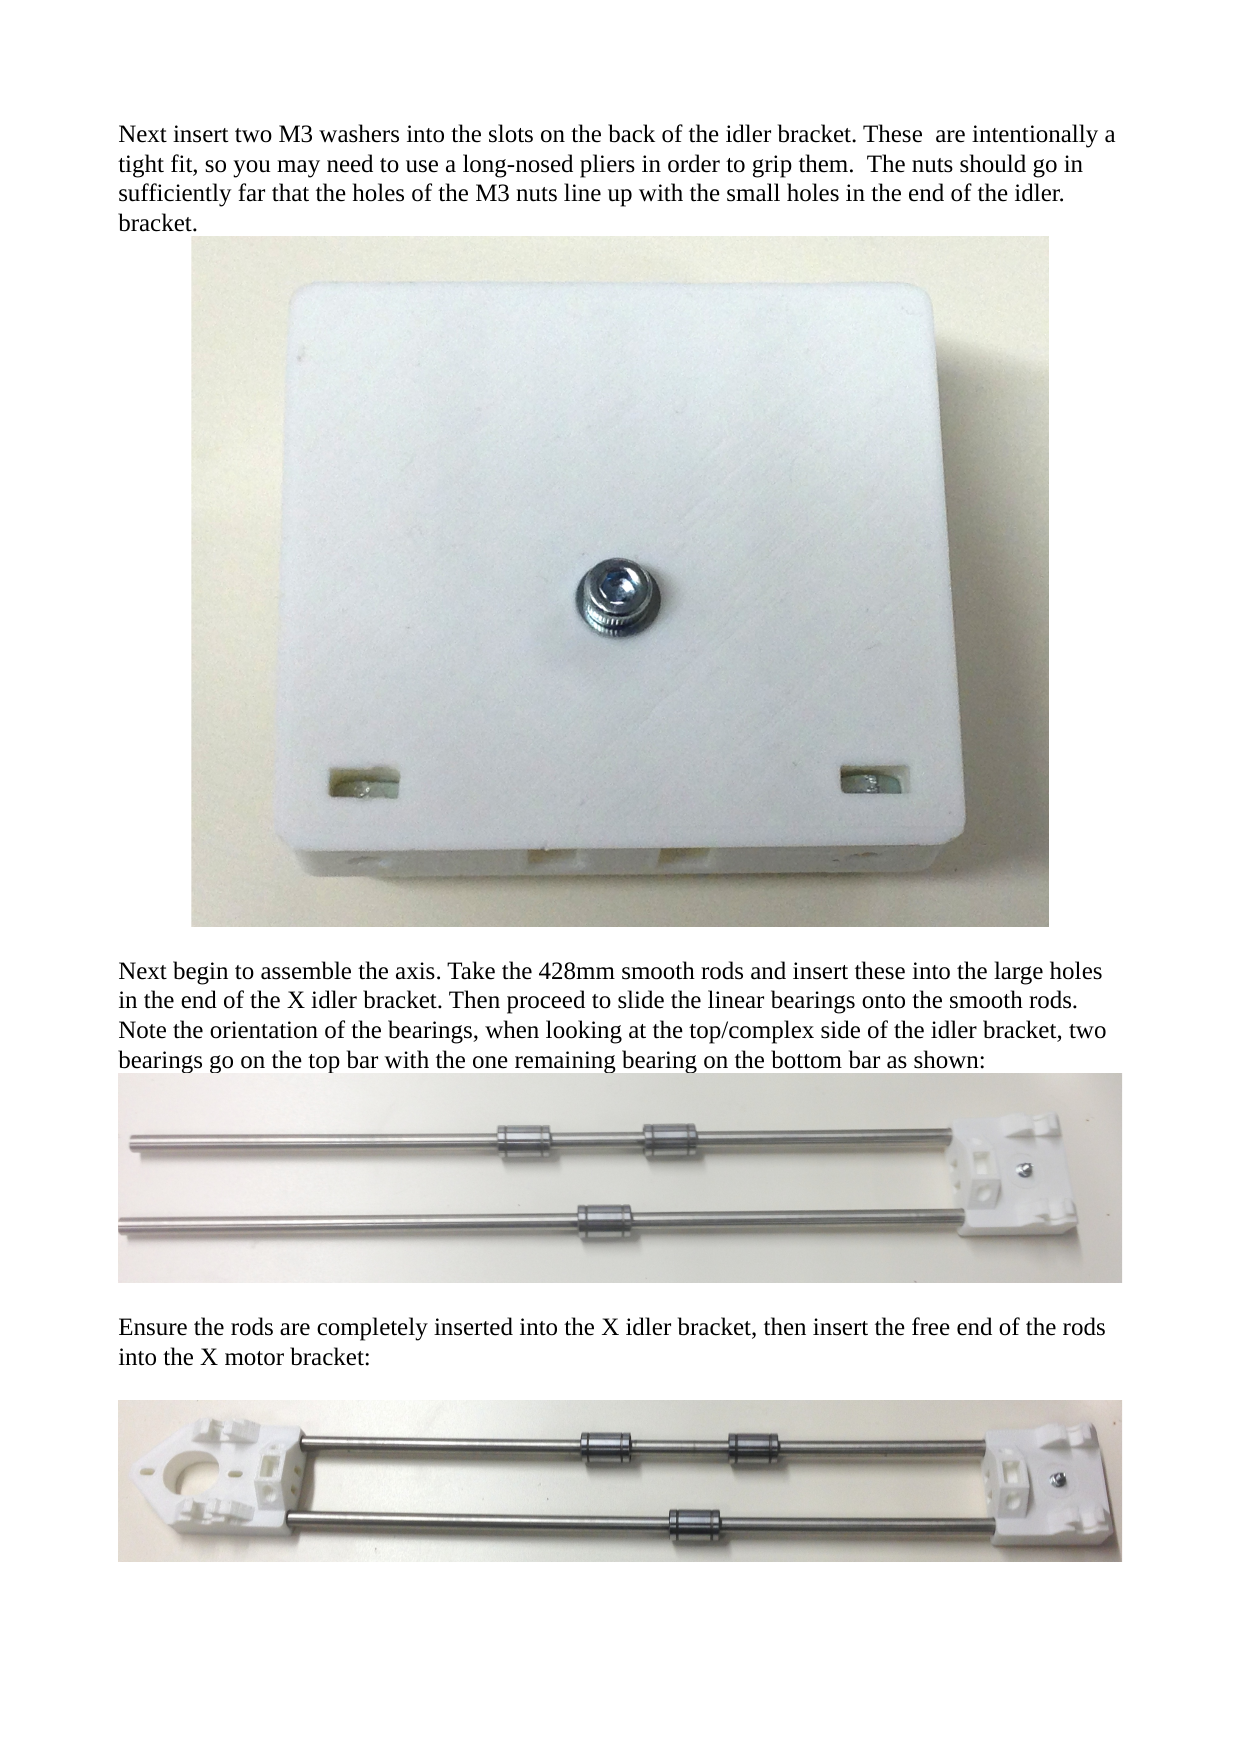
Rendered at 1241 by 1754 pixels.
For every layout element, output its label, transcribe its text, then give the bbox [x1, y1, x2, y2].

picture [118, 1400, 1123, 1562]
picture [191, 236, 1049, 927]
picture [118, 1073, 1123, 1283]
text Ensure the rods are completely inserted into the X idler bracket, then insert the free end of the rods into the X motor bracket: [118, 1311, 1122, 1371]
text Next insert two M3 washers into the slots on the back of the idler bracket. These are intentionally a tight fit, so you may need to use a long-nosed pliers in order to grip them. The nuts should go in sufficiently far that the holes of the M3 nuts line up with the small holes in the end of the idler. bracket. [118, 118, 1122, 237]
text Next begin to assemble the axis. Take the 428mm smooth rods and insert these into the large holes in the end of the X idler bracket. Then proceed to slide the linear bearings onto the smooth rods. Note the orientation of the bearings, when looking at the top/complex side of the idler bracket, two bearings go on the top bar with the one remaining bearing on the bottom bar as shown: [118, 955, 1122, 1073]
